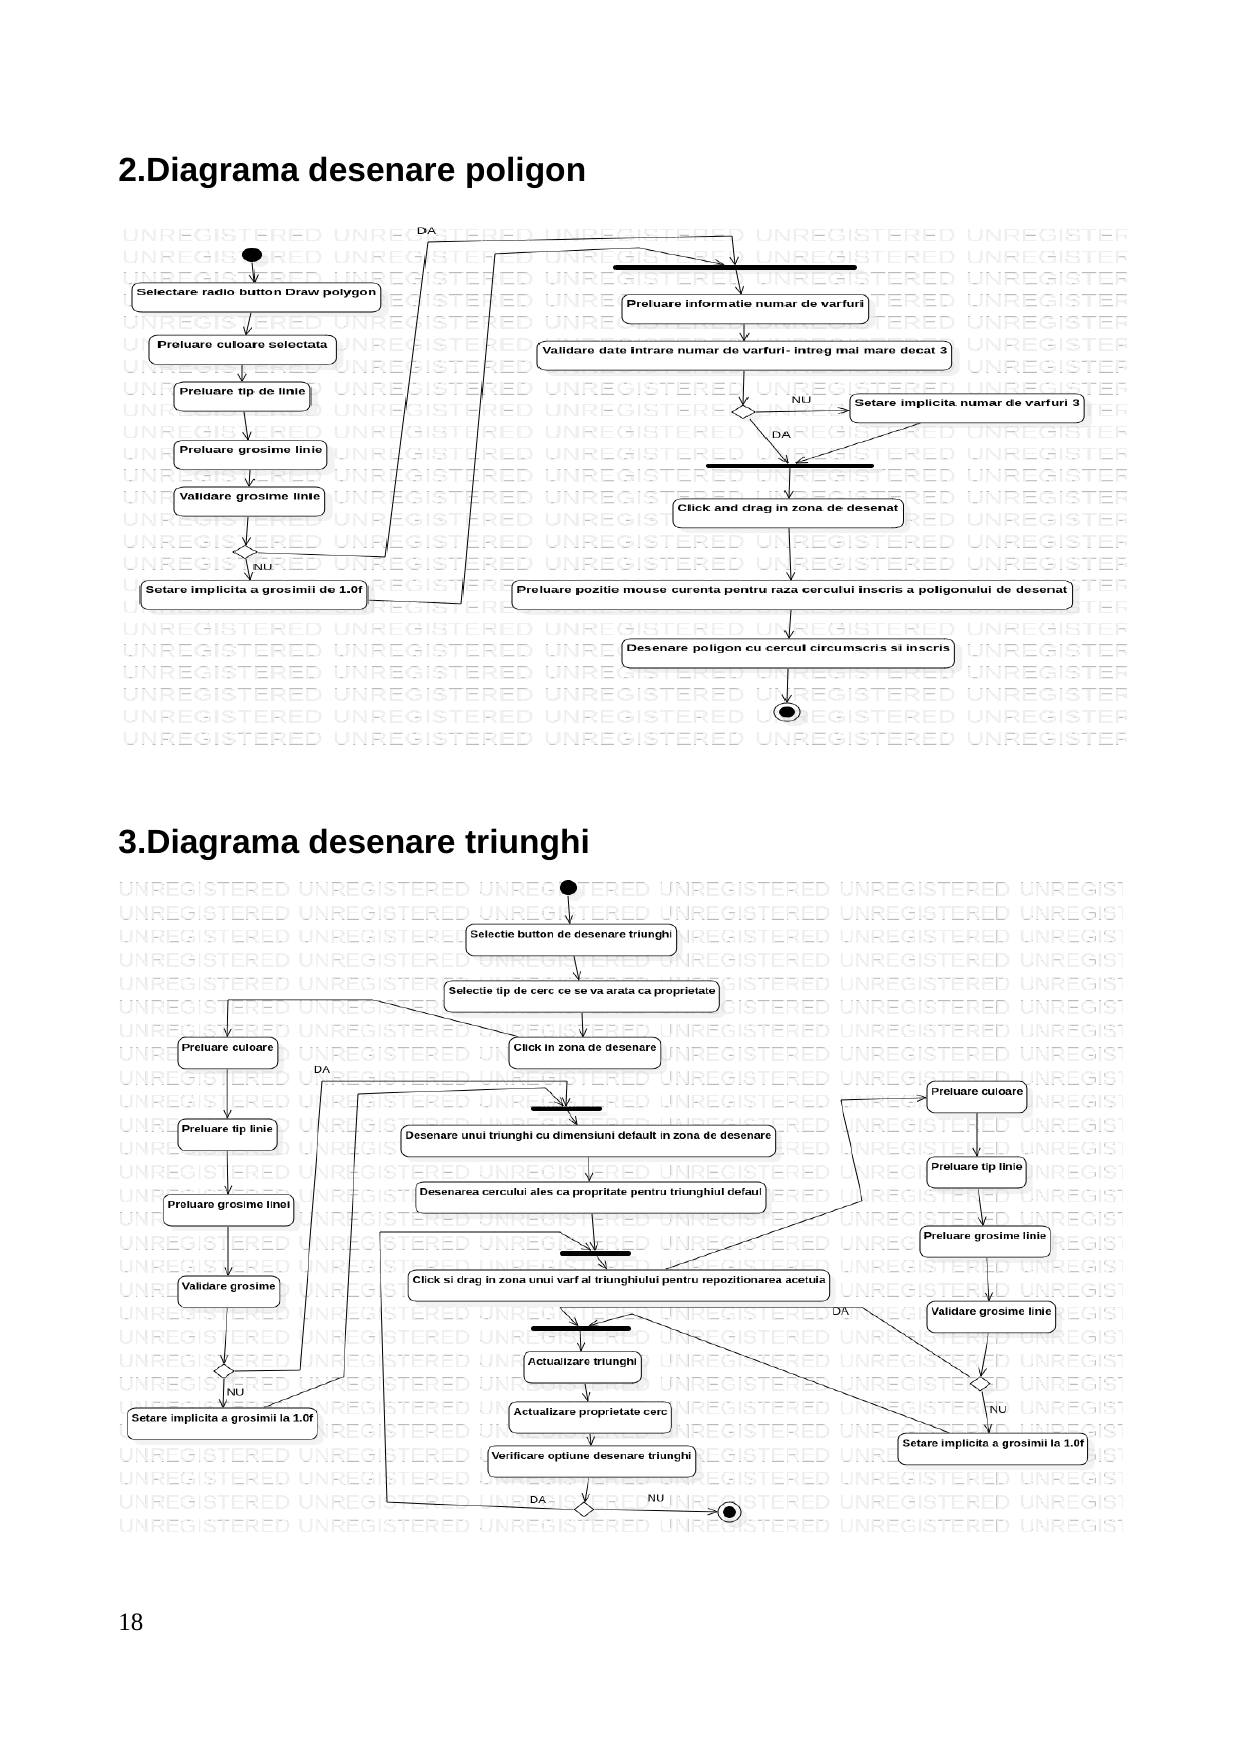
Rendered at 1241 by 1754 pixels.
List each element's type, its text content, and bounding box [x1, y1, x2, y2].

picture [118, 873, 1123, 1553]
subtitle 3.Diagrama desenare triunghi [118, 822, 1122, 861]
subtitle 2.Diagrama desenare poligon [118, 150, 1122, 188]
picture [122, 219, 1127, 750]
